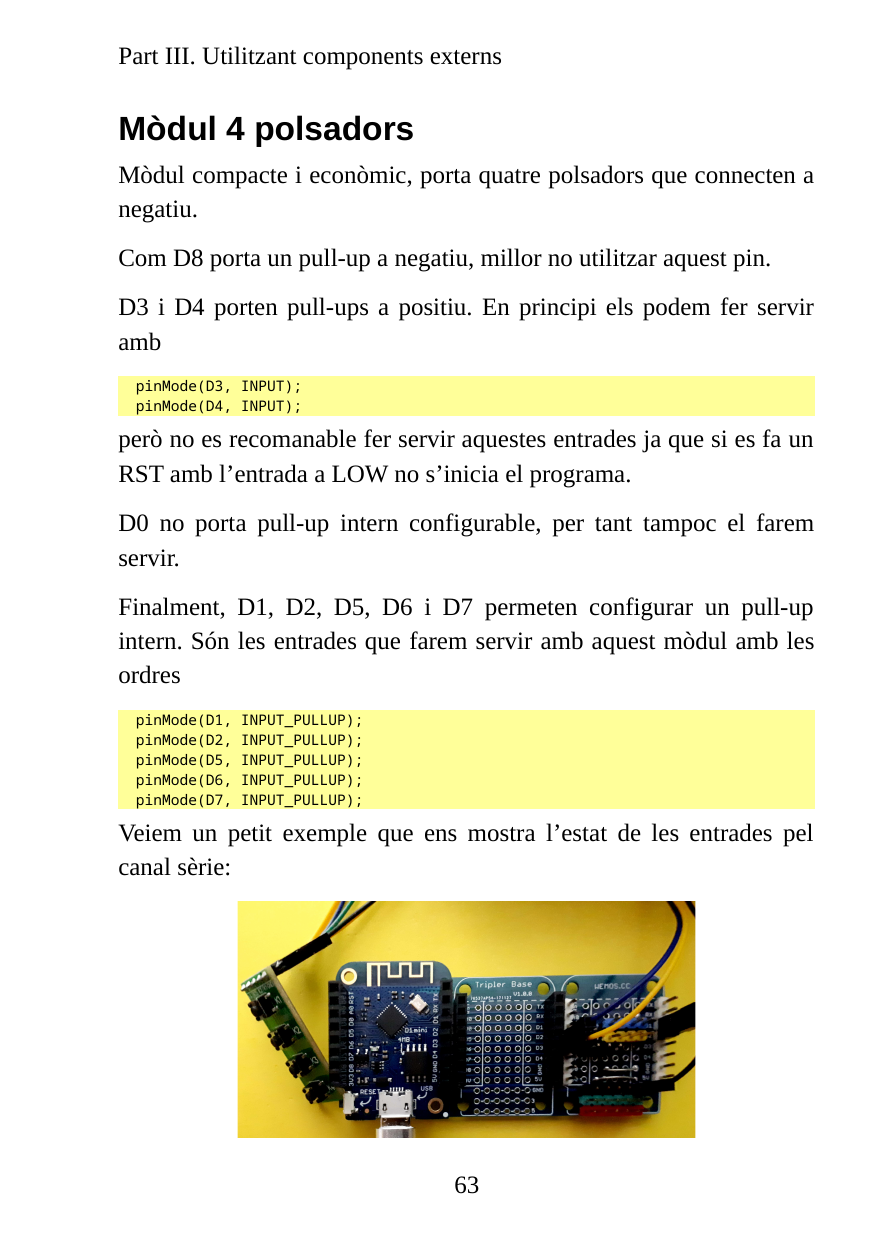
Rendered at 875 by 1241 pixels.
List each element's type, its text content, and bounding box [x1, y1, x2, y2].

text Veiem un petit exemple que ens mostra l’estat de les entrades pel canal sèrie: [118, 818, 815, 881]
text pinMode(D4, INPUT); [118, 396, 815, 416]
text D0 no porta pull-up intern configurable, per tant tampoc el farem servir. [118, 508, 815, 571]
text Finalment, D1, D2, D5, D6 i D7 permeten configurar un pull-up intern. Són les entrades que farem servir amb aquest mòdul amb les ordres [118, 592, 815, 689]
subtitle Mòdul 4 polsadors [118, 109, 815, 147]
picture [237, 901, 696, 1138]
text Com D8 porta un pull-up a negatiu, millor no utilitzar aquest pin. [118, 243, 815, 272]
text però no es recomanable fer servir aquestes entrades ja que si es fa un RST amb l’entrada a LOW no s’inicia el programa. [118, 424, 815, 488]
text pinMode(D3, INPUT); [118, 376, 815, 396]
text Mòdul compacte i econòmic, porta quatre polsadors que connecten a negatiu. [118, 160, 815, 223]
text pinMode(D2, INPUT_PULLUP); [118, 729, 815, 749]
text pinMode(D5, INPUT_PULLUP); [118, 749, 815, 769]
text pinMode(D7, INPUT_PULLUP); [118, 789, 815, 809]
text pinMode(D6, INPUT_PULLUP); [118, 769, 815, 789]
text pinMode(D1, INPUT_PULLUP); [118, 710, 815, 729]
text D3 i D4 porten pull-ups a positiu. En principi els podem fer servir amb [118, 292, 815, 356]
